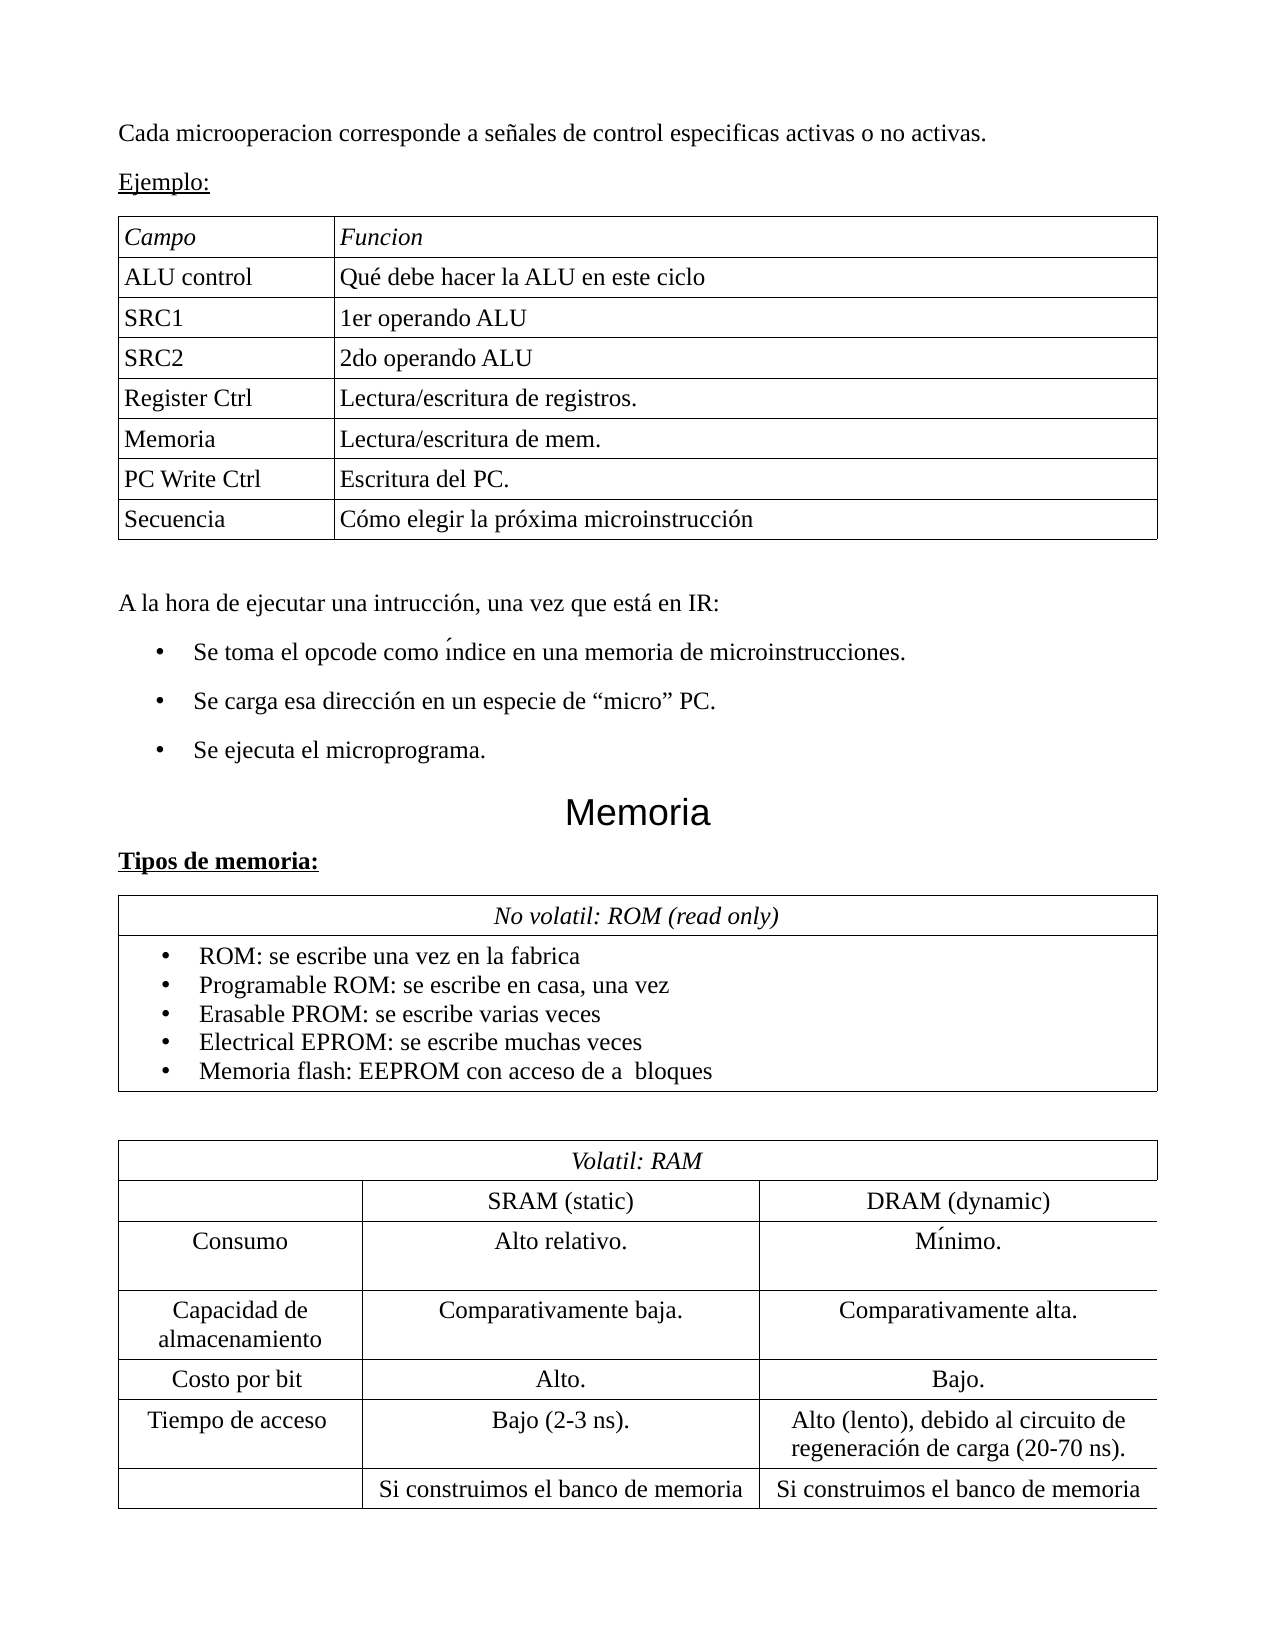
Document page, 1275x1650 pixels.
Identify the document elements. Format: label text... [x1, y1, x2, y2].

table_cell Capacidad de almacenamiento [119, 1291, 362, 1359]
table_cell Bajo. [760, 1360, 1157, 1399]
table_cell Si construimos el banco de memoria [363, 1469, 759, 1508]
table_cell Bajo (2-3 ns). [363, 1400, 759, 1468]
table_cell Tiempo de acceso [119, 1400, 362, 1468]
table_cell Memoria [119, 419, 334, 458]
table_cell Secuencia [119, 500, 334, 539]
table_cell SRC2 [119, 338, 334, 377]
table_cell Comparativamente baja. [363, 1291, 759, 1359]
table_cell Consumo [119, 1222, 362, 1289]
text Ejemplo: [118, 167, 1157, 196]
table_cell 2do operando ALU [335, 338, 1157, 377]
text Cada microoperacion corresponde a señales de control especificas activas o no activas. [118, 118, 1157, 147]
table_header No volatil: ROM (read only) [119, 896, 1157, 935]
table_cell ROM: se escribe una vez en la fabrica Programable ROM: se escribe en casa, una vez Erasable PROM: se escribe varias veces Electrical EPROM: se escribe muchas veces Memoria flash: EEPROM con acceso de a bloques [119, 936, 1157, 1091]
table_cell Alto. [363, 1360, 759, 1399]
table_header Volatil: RAM [119, 1141, 1157, 1180]
text A la hora de ejecutar una intrucción, una vez que está en IR: [118, 588, 1157, 617]
table_cell Escritura del PC. [335, 459, 1157, 498]
table_cell Mı́nimo. [760, 1222, 1157, 1289]
table_cell Register Ctrl [119, 379, 334, 418]
table_cell Lectura/escritura de mem. [335, 419, 1157, 458]
table_header Campo [119, 217, 334, 257]
table_cell [119, 1181, 362, 1221]
list Se carga esa dirección en un especie de “micro” PC. [156, 686, 1157, 715]
text Tipos de memoria: [118, 846, 1157, 875]
subtitle Memoria [118, 790, 1157, 833]
table_cell PC Write Ctrl [119, 459, 334, 498]
list Se ejecuta el microprograma. [156, 735, 1157, 764]
table_cell Lectura/escritura de registros. [335, 379, 1157, 418]
table_cell Costo por bit [119, 1360, 362, 1399]
table_cell [119, 1469, 362, 1508]
table_cell Alto relativo. [363, 1222, 759, 1289]
table_cell SRC1 [119, 298, 334, 337]
table_cell Si construimos el banco de memoria [760, 1469, 1157, 1508]
table_cell 1er operando ALU [335, 298, 1157, 337]
table_cell SRAM (static) [363, 1181, 759, 1221]
table_cell DRAM (dynamic) [760, 1181, 1157, 1221]
table_cell Comparativamente alta. [760, 1291, 1157, 1359]
list Se toma el opcode como ı́ndice en una memoria de microinstrucciones. [156, 637, 1157, 666]
table_header Funcion [335, 217, 1157, 257]
table_cell Qué debe hacer la ALU en este ciclo [335, 258, 1157, 297]
table_cell Cómo elegir la próxima microinstrucción [335, 500, 1157, 539]
table_cell ALU control [119, 258, 334, 297]
table_cell Alto (lento), debido al circuito de regeneración de carga (20-70 ns). [760, 1400, 1157, 1468]
